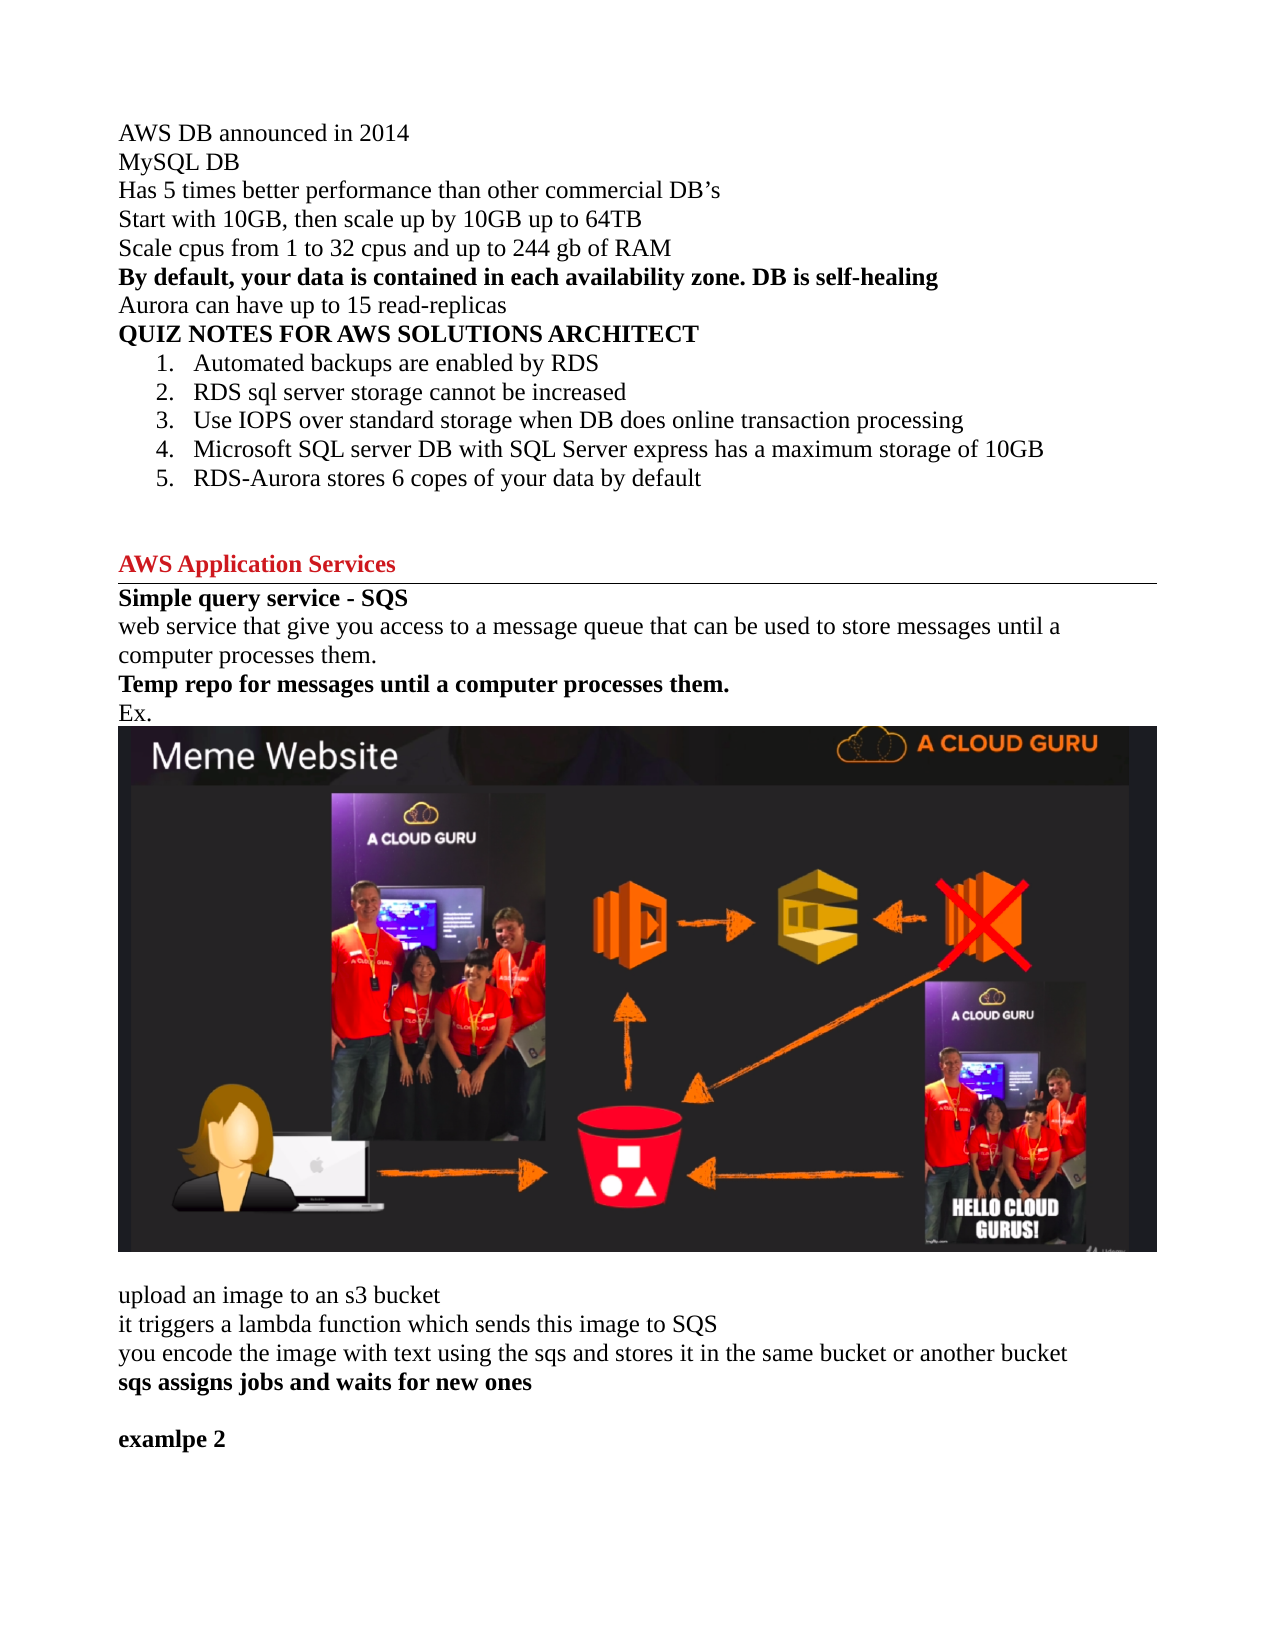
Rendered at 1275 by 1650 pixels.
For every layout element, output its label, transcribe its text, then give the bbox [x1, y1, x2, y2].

text Simple query service - SQS [118, 584, 1157, 611]
picture [118, 726, 1157, 1252]
list Automated backups are enabled by RDS [156, 348, 1157, 377]
text it triggers a lambda function which sends this image to SQS [118, 1309, 1157, 1338]
text you encode the image with text using the sqs and stores it in the same bucket or another bucket [118, 1338, 1157, 1367]
text Ex. [118, 698, 1157, 726]
text web service that give you access to a message queue that can be used to store messages until a computer processes them. [118, 611, 1157, 669]
list RDS-Aurora stores 6 copes of your data by default [156, 463, 1157, 492]
text Has 5 times better performance than other commercial DB’s [118, 176, 1157, 204]
list Use IOPS over standard storage when DB does online transaction processing [156, 406, 1157, 434]
text AWS DB announced in 2014 [118, 118, 1157, 147]
list Microsoft SQL server DB with SQL Server express has a maximum storage of 10GB [156, 434, 1157, 463]
list RDS sql server storage cannot be increased [156, 377, 1157, 406]
text AWS Application Services [118, 549, 1157, 583]
text upload an image to an s3 bucket [118, 1281, 1157, 1309]
text examlpe 2 [118, 1424, 1157, 1453]
text sqs assigns jobs and waits for new ones [118, 1367, 1157, 1396]
text Temp repo for messages until a computer processes them. [118, 669, 1157, 698]
text QUIZ NOTES FOR AWS SOLUTIONS ARCHITECT [118, 319, 1157, 348]
text Aurora can have up to 15 read-replicas [118, 291, 1157, 319]
text By default, your data is contained in each availability zone. DB is self-healing [118, 262, 1157, 291]
text Start with 10GB, then scale up by 10GB up to 64TB [118, 204, 1157, 233]
text Scale cpus from 1 to 32 cpus and up to 244 gb of RAM [118, 233, 1157, 262]
text MySQL DB [118, 147, 1157, 176]
